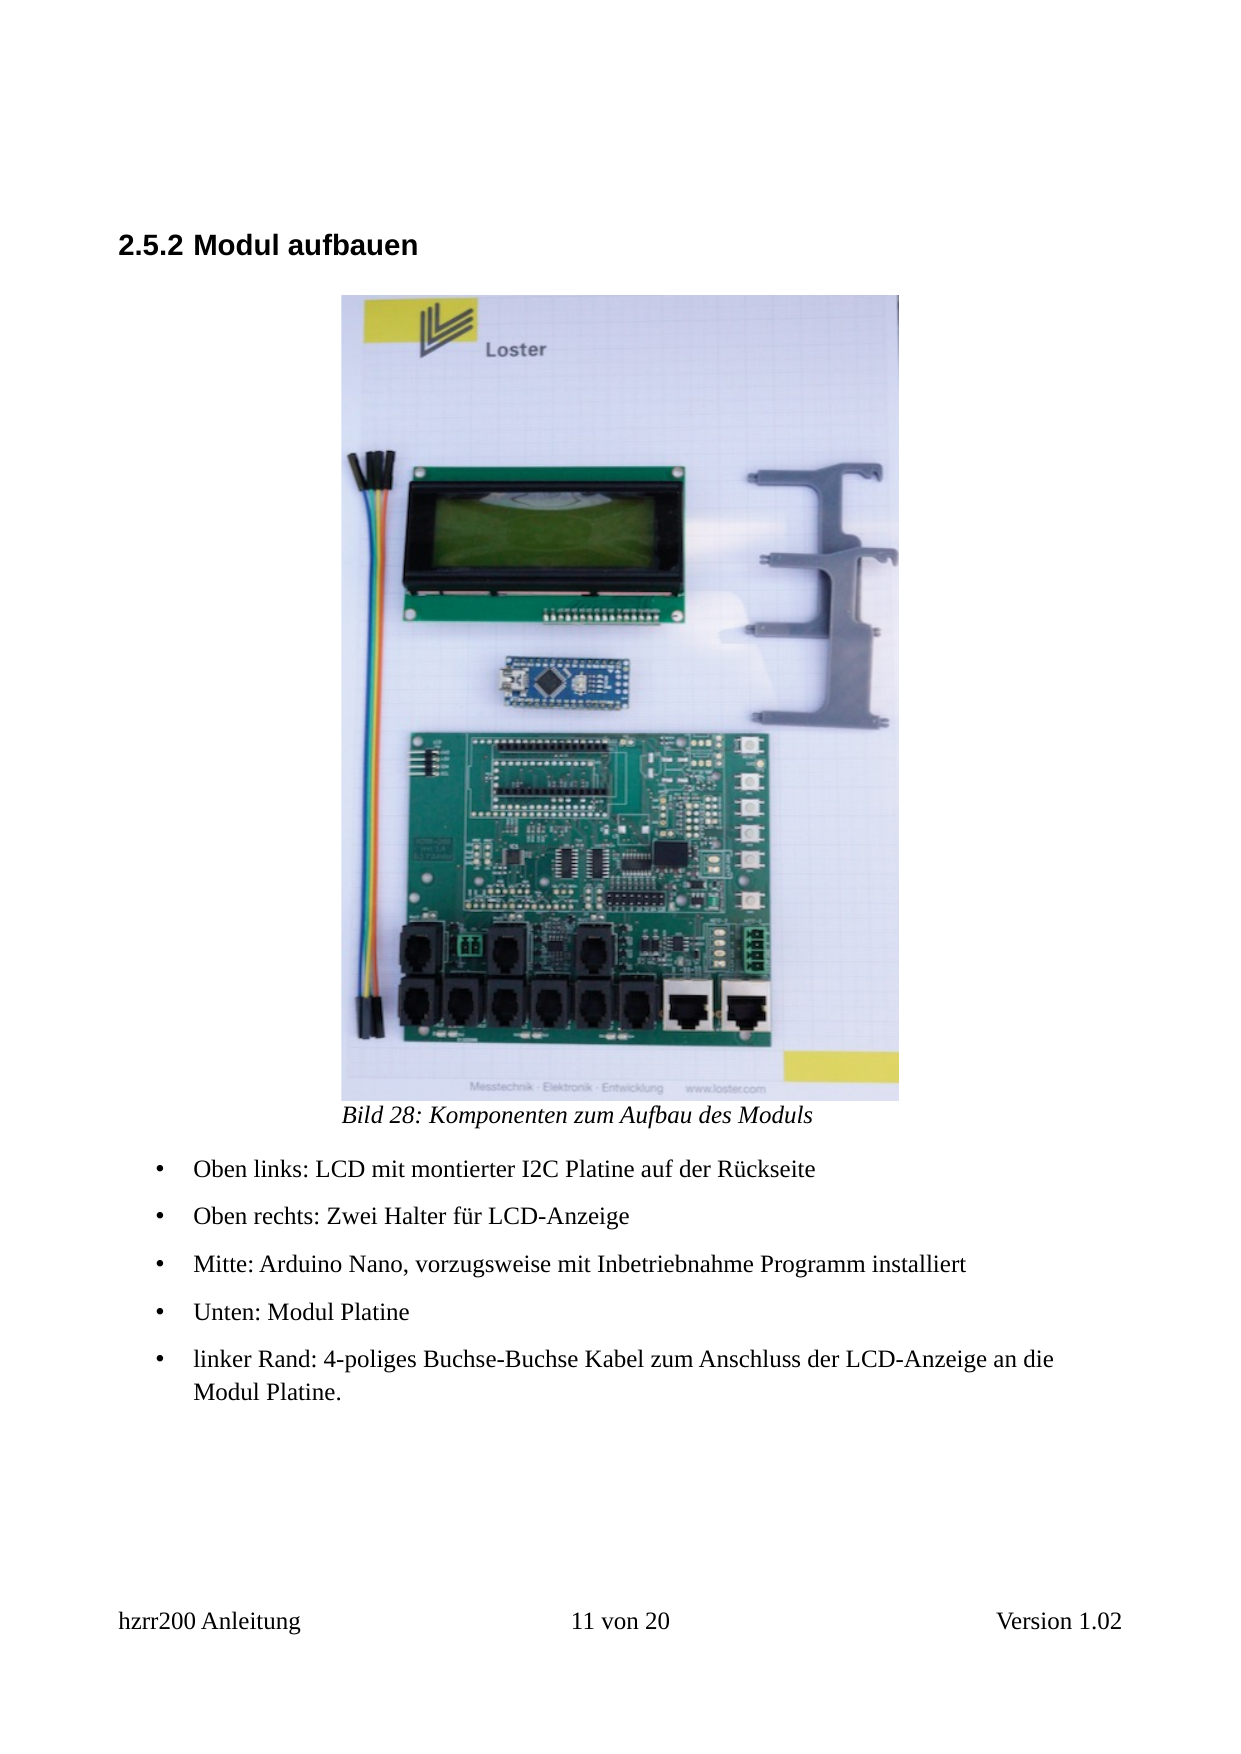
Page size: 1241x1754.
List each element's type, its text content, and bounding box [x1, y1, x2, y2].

list Oben rechts: Zwei Halter für LCD-Anzeige [156, 1201, 1122, 1230]
list Mitte: Arduino Nano, vorzugsweise mit Inbetriebnahme Programm installiert [156, 1249, 1122, 1278]
text [341, 287, 899, 295]
subtitle Modul aufbauen [118, 228, 1122, 262]
list Unten: Modul Platine [156, 1297, 1122, 1325]
list Oben links: LCD mit montierter I2C Platine auf der Rückseite [156, 1154, 1122, 1183]
list linker Rand: 4-poliges Buchse-Buchse Kabel zum Anschluss der LCD-Anzeige an die Modul Platine. [156, 1344, 1122, 1406]
text Bild 28: Komponenten zum Aufbau des Moduls [341, 1101, 899, 1129]
picture [341, 295, 899, 1101]
